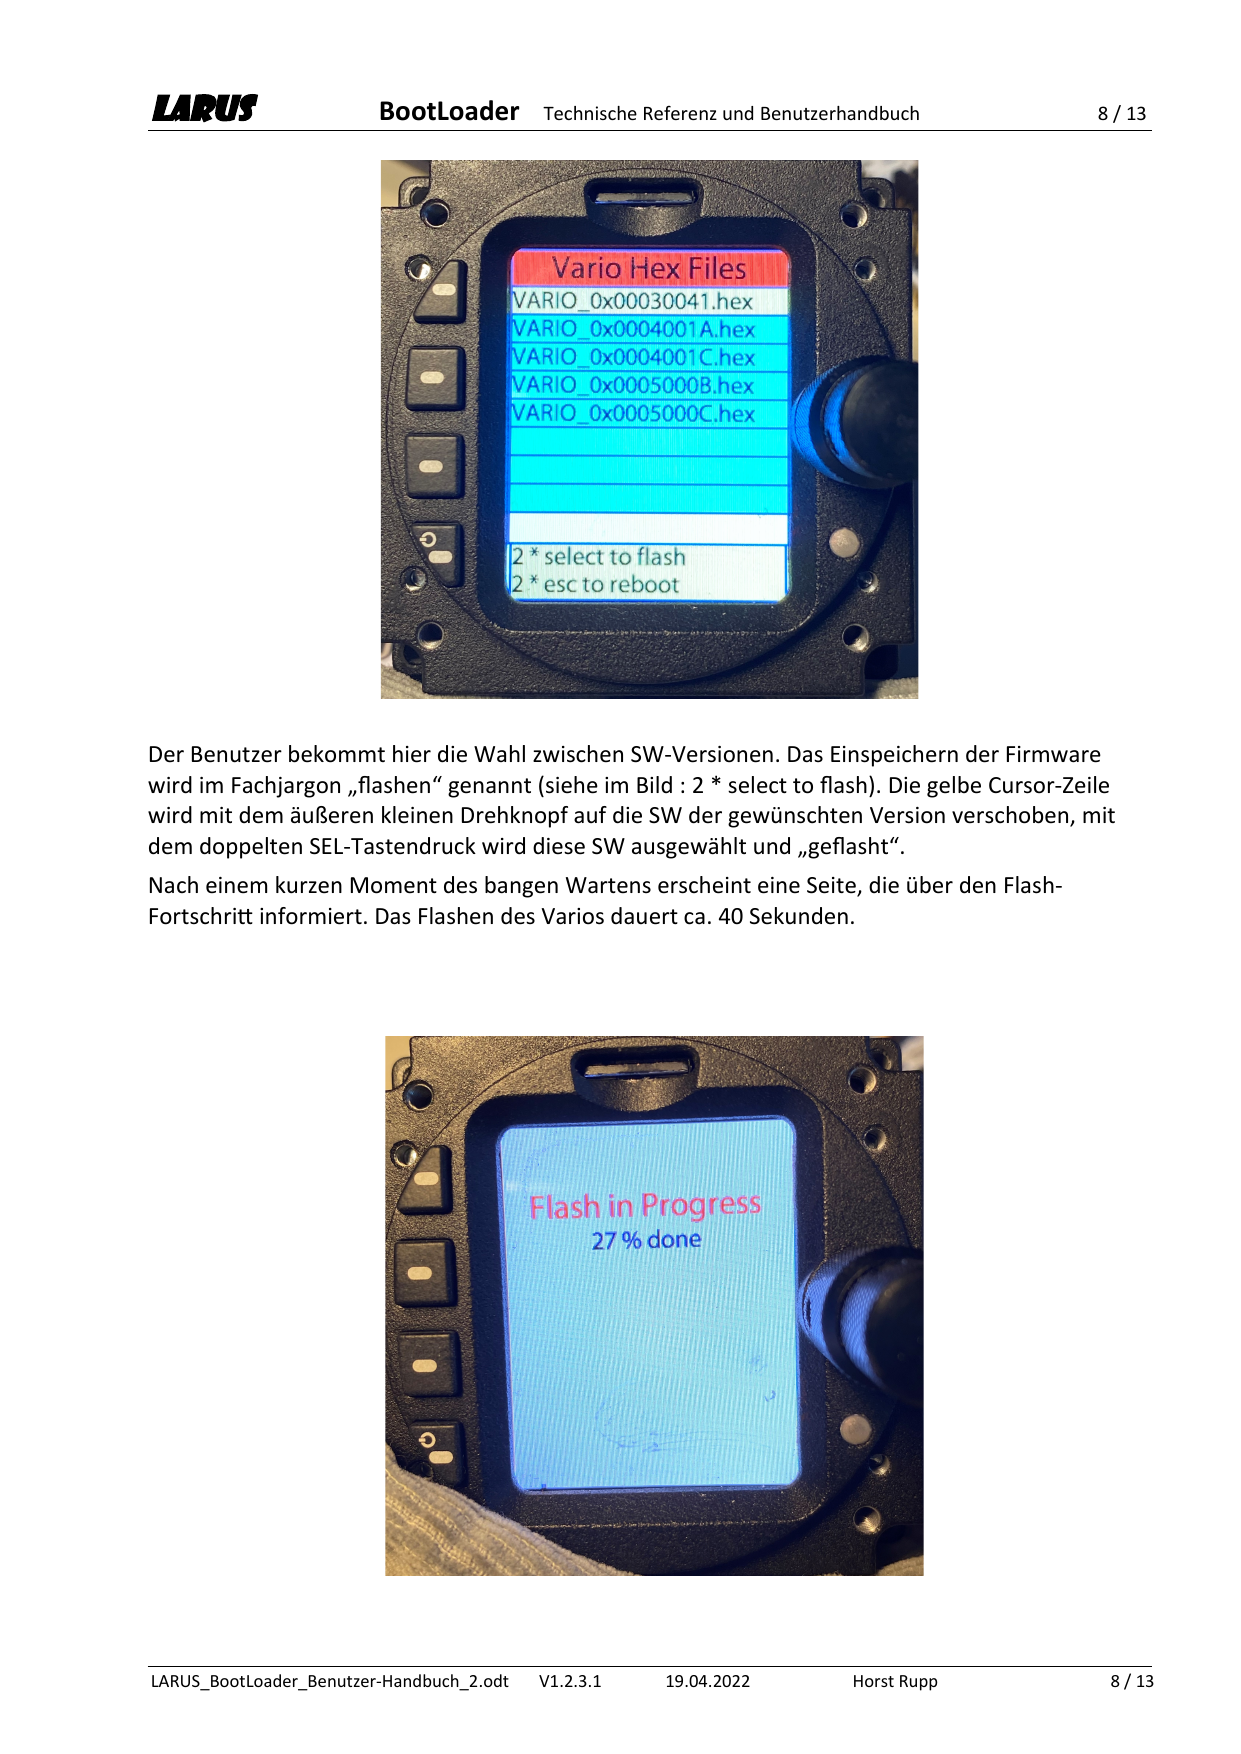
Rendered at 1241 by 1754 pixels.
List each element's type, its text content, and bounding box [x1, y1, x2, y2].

picture [380, 160, 919, 699]
text Der Benutzer bekommt hier die Wahl zwischen SW-Versionen. Das Einspeichern der Firmware wird im Fachjargon „flashen“ genannt (siehe im Bild : 2 * select to flash). Die gelbe Cursor-Zeile wird mit dem äußeren kleinen Drehknopf auf die SW der gewünschten Version verschoben, mit dem doppelten SEL-Tastendruck wird diese SW ausgewählt und „geflasht“. [148, 738, 1152, 861]
picture [385, 1036, 924, 1576]
text Nach einem kurzen Moment des bangen Wartens erscheint eine Seite, die über den Flash-Fortschritt informiert. Das Flashen des Varios dauert ca. 40 Sekunden. [148, 869, 1140, 930]
